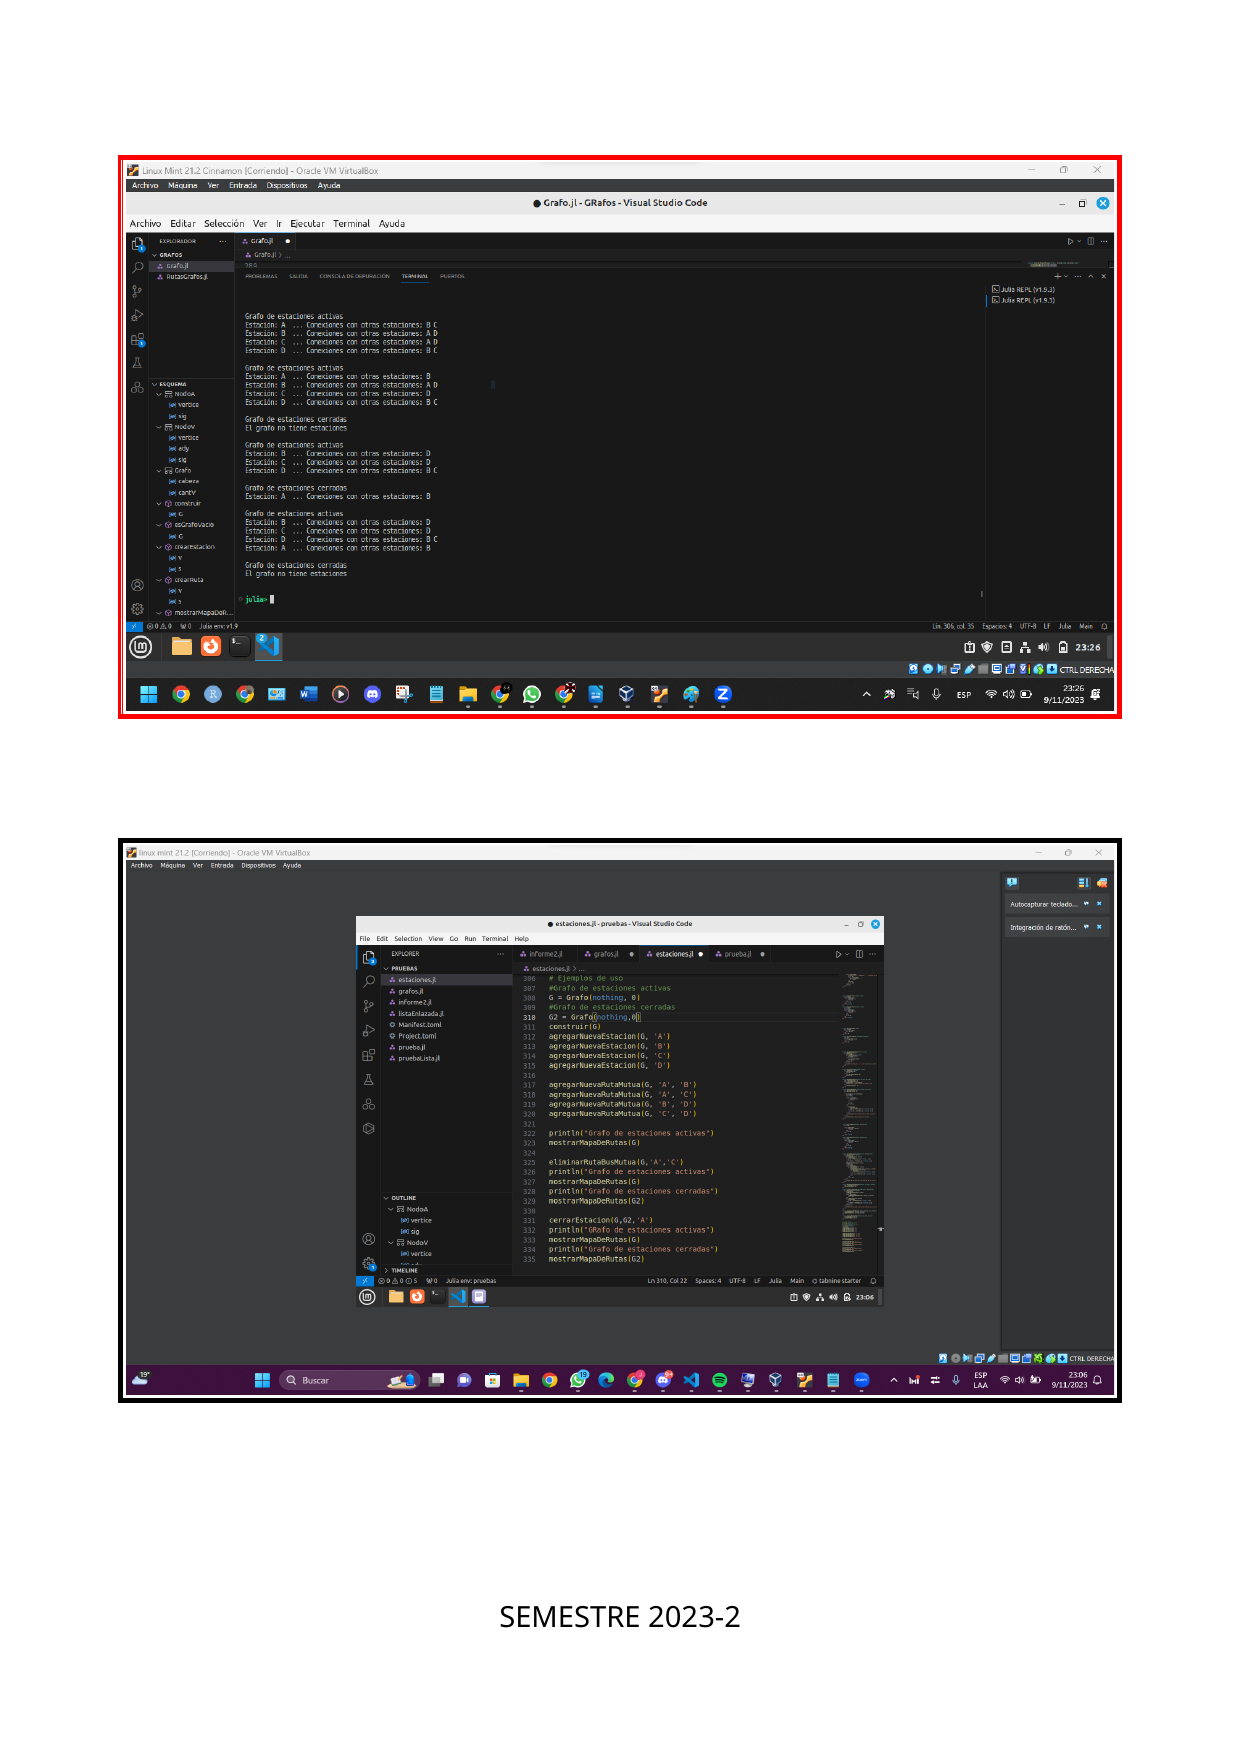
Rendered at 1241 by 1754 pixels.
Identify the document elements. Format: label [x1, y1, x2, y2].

picture [126, 162, 1115, 711]
picture [126, 845, 1115, 1395]
